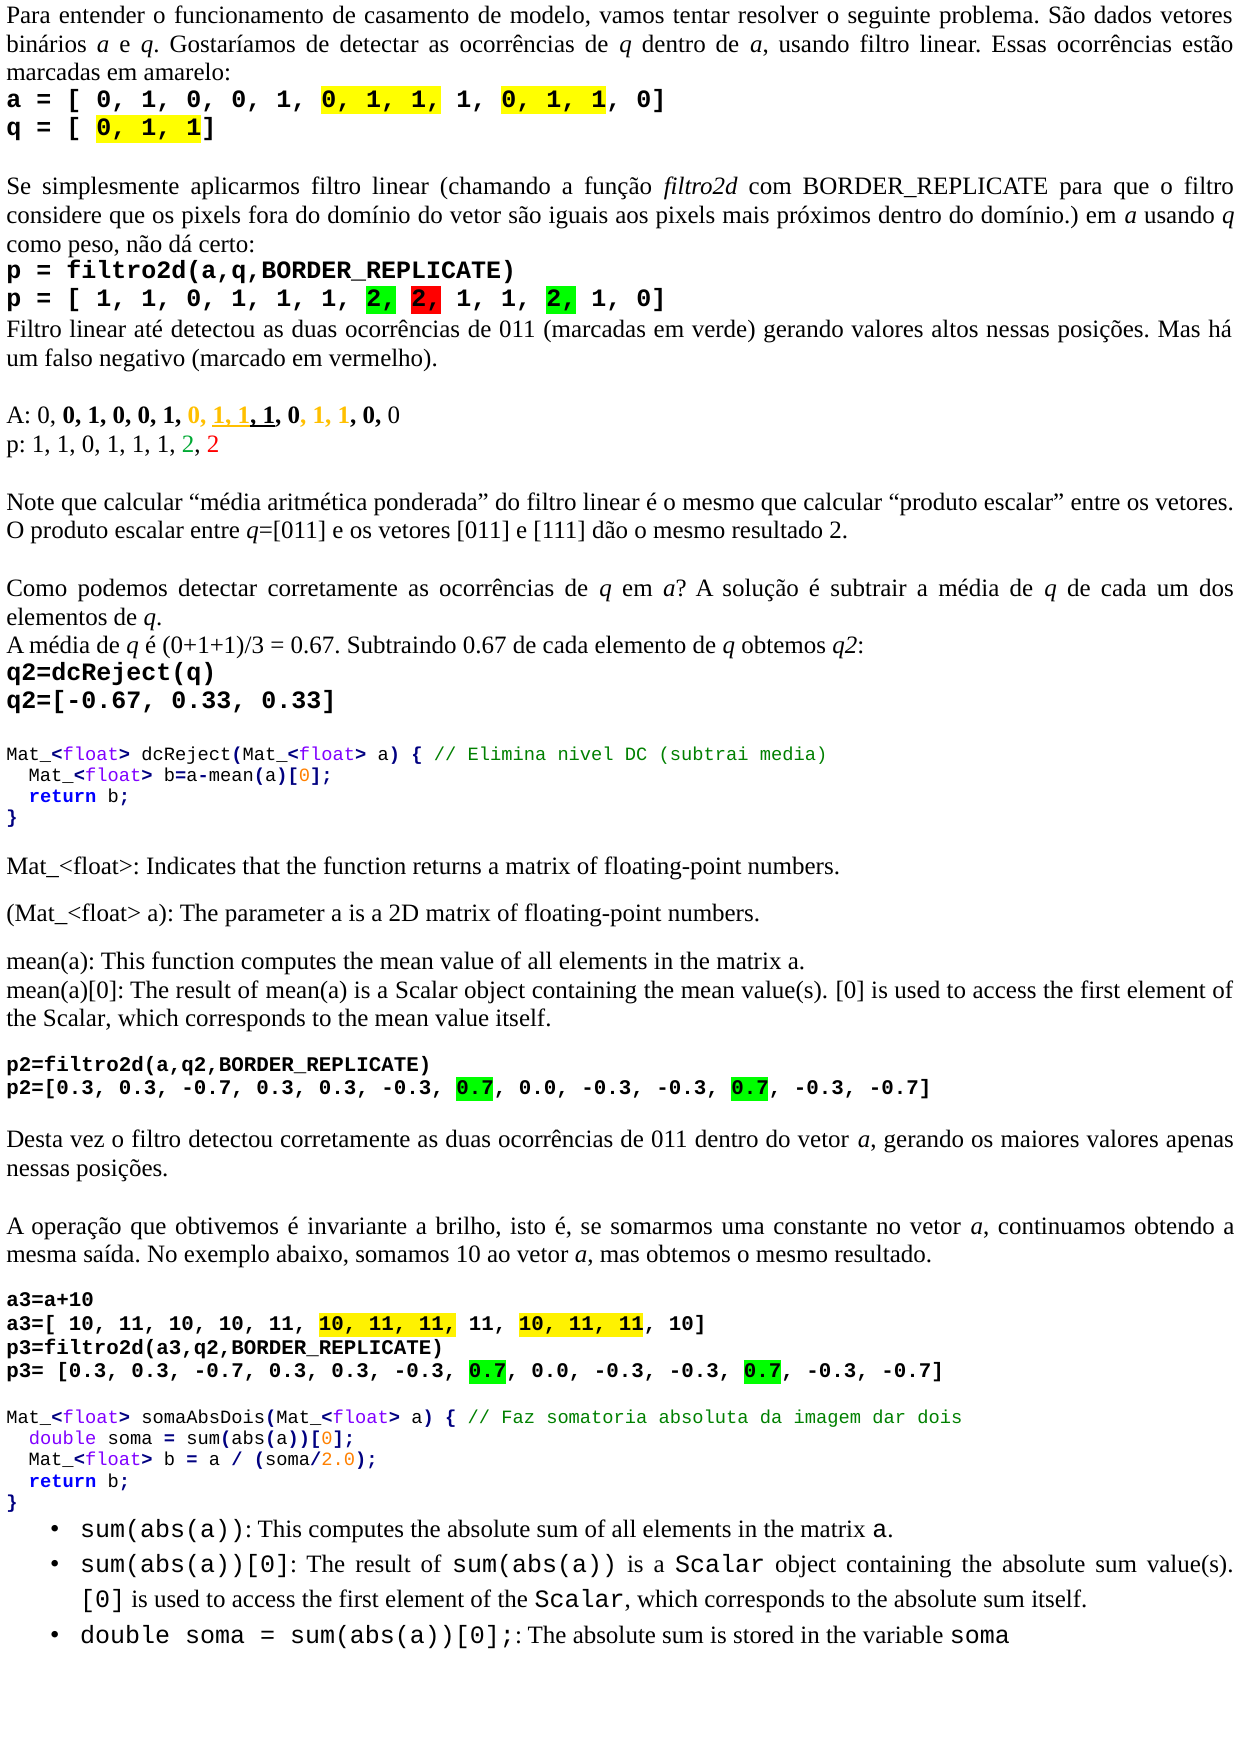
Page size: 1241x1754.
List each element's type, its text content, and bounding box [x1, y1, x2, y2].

text a3=a+10 [6, 1289, 1234, 1313]
text } [6, 808, 1234, 829]
text p3= [0.3, 0.3, -0.7, 0.3, 0.3, -0.3, 0.7, 0.0, -0.3, -0.3, 0.7, -0.3, -0.7] [6, 1360, 1234, 1384]
text A operação que obtivemos é invariante a brilho, isto é, se somarmos uma constante no vetor a, continuamos obtendo a mesma saída. No exemplo abaixo, somamos 10 ao vetor a, mas obtemos o mesmo resultado. [6, 1211, 1234, 1268]
text q2=dcReject(q) [6, 659, 1234, 687]
text mean(a): This function computes the mean value of all elements in the matrix a. [6, 946, 1234, 975]
text Desta vez o filtro detectou corretamente as duas ocorrências de 011 dentro do vetor a, gerando os maiores valores apenas nessas posições. [6, 1124, 1234, 1182]
list double soma = sum(abs(a))[0];: The absolute sum is stored in the variable soma [50, 1620, 1234, 1651]
text mean(a)[0]: The result of mean(a) is a Scalar object containing the mean value(s). [0] is used to access the first element of the Scalar, which corresponds to the mean value itself. [6, 975, 1234, 1032]
text p: 1, 1, 0, 1, 1, 1, 2, 2 [6, 429, 1234, 458]
text } [6, 1493, 1234, 1514]
text Para entender o funcionamento de casamento de modelo, vamos tentar resolver o seguinte problema. São dados vetores binários a e q. Gostaríamos de detectar as ocorrências de q dentro de a, usando filtro linear. Essas ocorrências estão marcadas em amarelo: [6, 0, 1234, 86]
text p2=filtro2d(a,q2,BORDER_REPLICATE) [6, 1053, 1234, 1077]
text double soma = sum(abs(a))[0]; [6, 1429, 1234, 1450]
list sum(abs(a)): This computes the absolute sum of all elements in the matrix a. [50, 1514, 1234, 1545]
text return b; [6, 1471, 1234, 1493]
text (Mat_<float> a): The parameter a is a 2D matrix of floating-point numbers. [6, 898, 1234, 927]
text p = [ 1, 1, 0, 1, 1, 1, 2, 2, 1, 1, 2, 1, 0] [6, 286, 1234, 314]
text p2=[0.3, 0.3, -0.7, 0.3, 0.3, -0.3, 0.7, 0.0, -0.3, -0.3, 0.7, -0.3, -0.7] [6, 1077, 1234, 1101]
text Se simplesmente aplicarmos filtro linear (chamando a função filtro2d com BORDER_REPLICATE para que o filtro considere que os pixels fora do domínio do vetor são iguais aos pixels mais próximos dentro do domínio.) em a usando q como peso, não dá certo: [6, 171, 1234, 257]
text A média de q é (0+1+1)/3 = 0.67. Subtraindo 0.67 de cada elemento de q obtemos q2: [6, 630, 1234, 659]
text Mat_<float>: Indicates that the function returns a matrix of floating-point numbers. [6, 851, 1234, 879]
text Mat_<float> b=a-mean(a)[0]; [6, 766, 1234, 787]
text q = [ 0, 1, 1] [6, 114, 1234, 143]
text Filtro linear até detectou as duas ocorrências de 011 (marcadas em verde) gerando valores altos nessas posições. Mas há um falso negativo (marcado em vermelho). [6, 314, 1234, 372]
list sum(abs(a))[0]: The result of sum(abs(a)) is a Scalar object containing the absolute sum value(s). [0] is used to access the first element of the Scalar, which corresponds to the absolute sum itself. [50, 1549, 1234, 1615]
text Mat_<float> b = a / (soma/2.0); [6, 1450, 1234, 1471]
text Como podemos detectar corretamente as ocorrências de q em a? A solução é subtrair a média de q de cada um dos elementos de q. [6, 573, 1234, 630]
text a3=[ 10, 11, 10, 10, 11, 10, 11, 11, 11, 10, 11, 11, 10] [6, 1313, 1234, 1337]
text p = filtro2d(a,q,BORDER_REPLICATE) [6, 257, 1234, 286]
text A: 0, 0, 1, 0, 0, 1, 0, 1, 1, 1, 0, 1, 1, 0, 0 [6, 400, 1234, 429]
text return b; [6, 787, 1234, 808]
text Mat_<float> dcReject(Mat_<float> a) { // Elimina nivel DC (subtrai media) [6, 744, 1234, 766]
text Note que calcular “média aritmética ponderada” do filtro linear é o mesmo que calcular “produto escalar” entre os vetores. O produto escalar entre q=[011] e os vetores [011] e [111] dão o mesmo resultado 2. [6, 487, 1234, 544]
text p3=filtro2d(a3,q2,BORDER_REPLICATE) [6, 1337, 1234, 1360]
text Mat_<float> somaAbsDois(Mat_<float> a) { // Faz somatoria absoluta da imagem dar dois [6, 1408, 1234, 1429]
text a = [ 0, 1, 0, 0, 1, 0, 1, 1, 1, 0, 1, 1, 0] [6, 86, 1234, 114]
text q2=[-0.67, 0.33, 0.33] [6, 687, 1234, 716]
